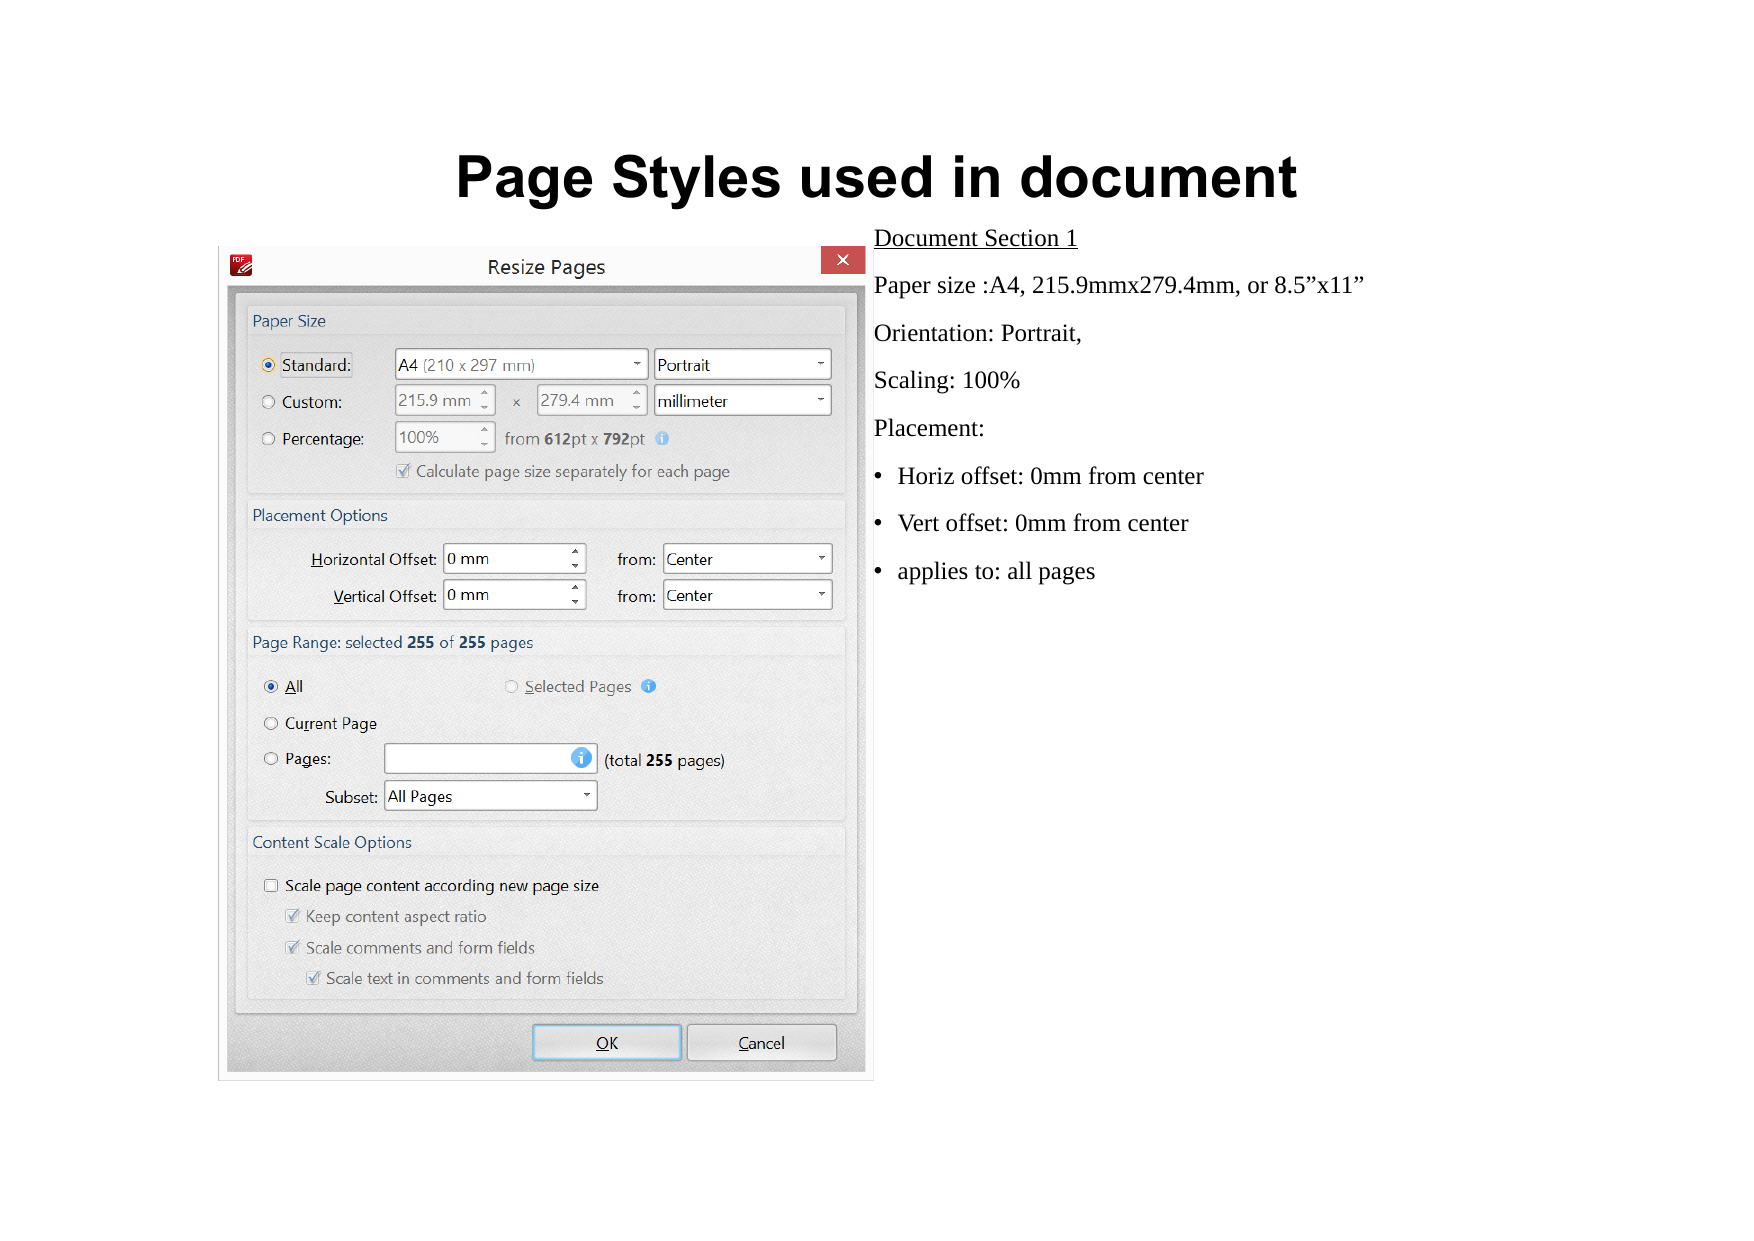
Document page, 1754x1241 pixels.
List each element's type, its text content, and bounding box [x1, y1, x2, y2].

text [118, 413, 218, 442]
list [118, 556, 218, 585]
text [118, 366, 218, 394]
list Horiz offset: 0mm from center [874, 461, 1635, 489]
text [118, 318, 218, 347]
list Vert offset: 0mm from center [874, 508, 1635, 537]
list [118, 461, 218, 489]
text Placement: [874, 413, 1635, 442]
title Page Styles used in document [118, 143, 1635, 210]
text Scaling: 100% [874, 366, 1635, 394]
text [118, 270, 218, 299]
text Orientation: Portrait, [874, 318, 1635, 347]
list applies to: all pages [874, 556, 1635, 585]
text Paper size :A4, 215.9mmx279.4mm, or 8.5”x11” [874, 270, 1635, 299]
text Document Section 1 [118, 223, 1635, 251]
picture [218, 246, 874, 1081]
list [118, 508, 218, 537]
